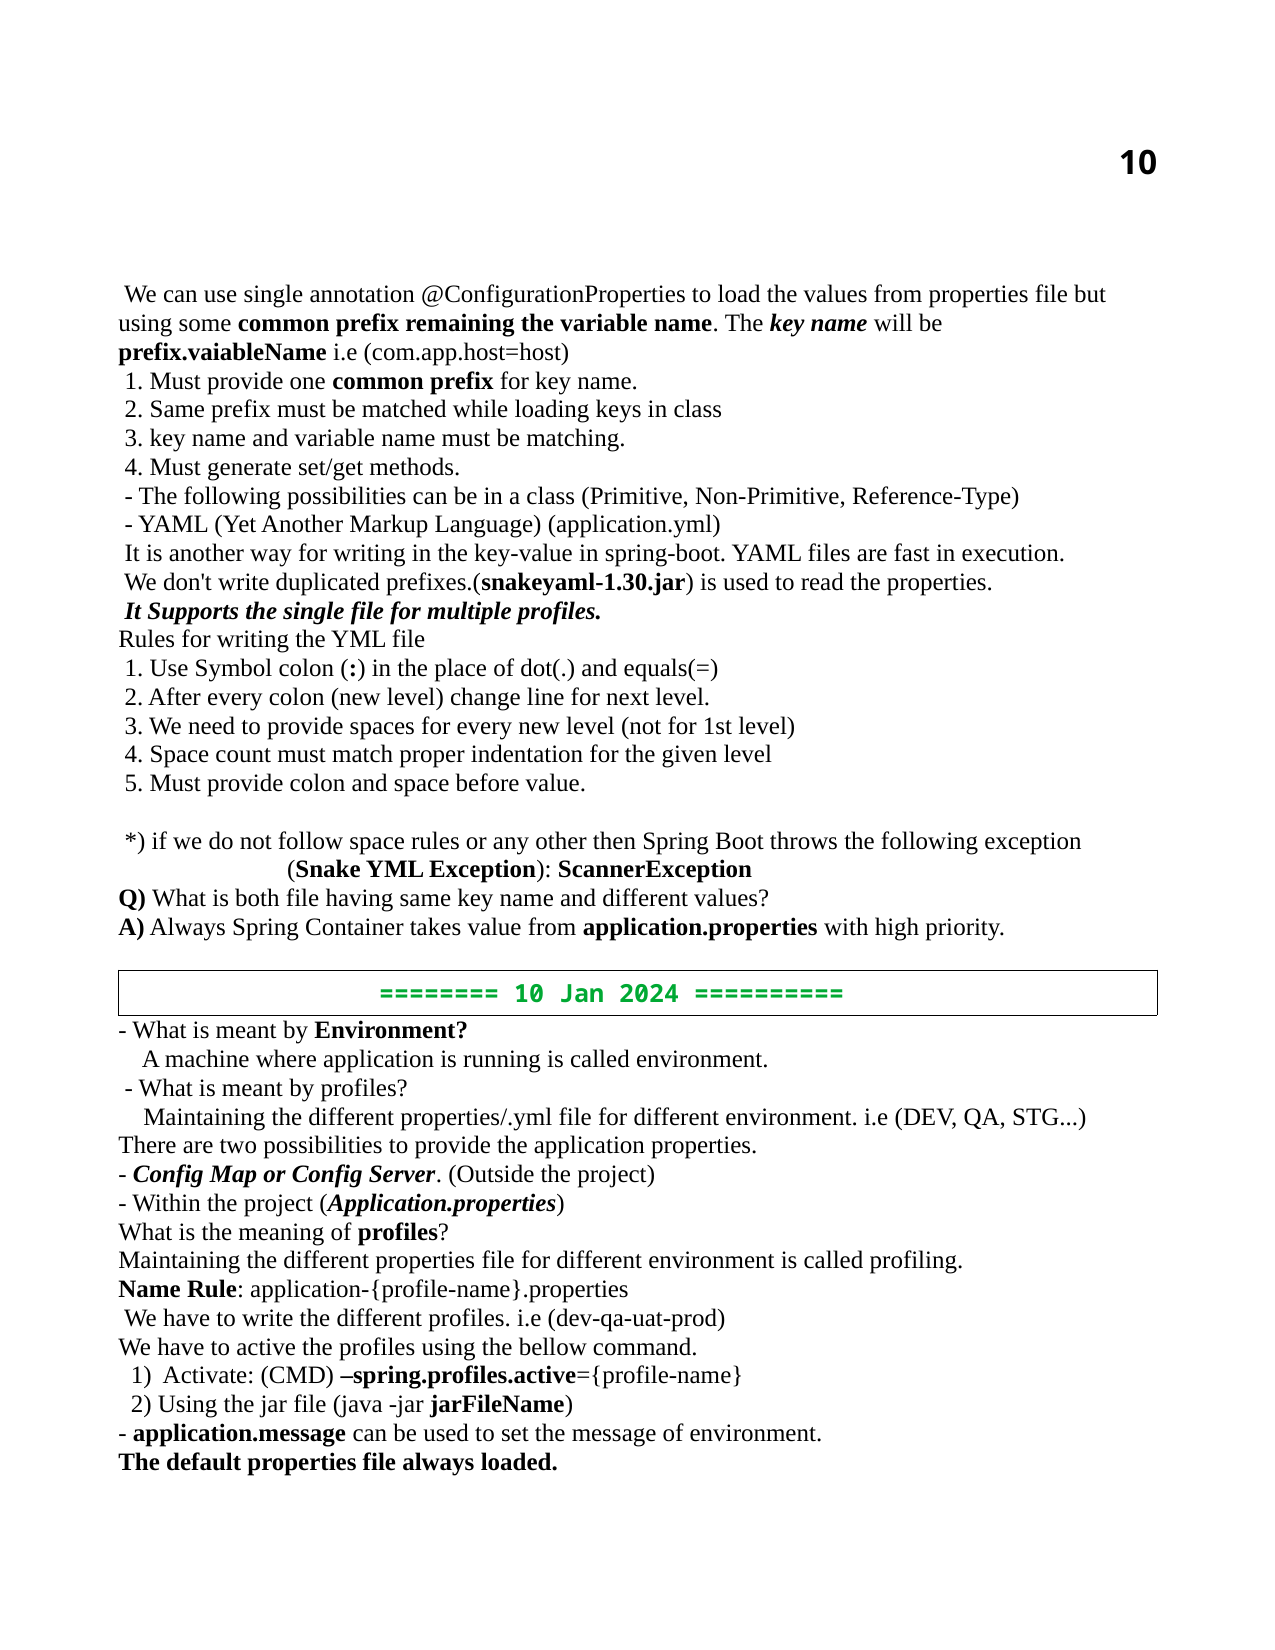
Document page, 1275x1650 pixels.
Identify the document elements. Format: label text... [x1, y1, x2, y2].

text A machine where application is running is called environment. - What is meant by profiles? [118, 1044, 1157, 1102]
text - application.message can be used to set the message of environment. The default properties file always loaded. [118, 1418, 1157, 1475]
text 2) Using the jar file (java -jar jarFileName) [118, 1389, 1157, 1418]
text Maintaining the different properties/.yml file for different environment. i.e (DEV, QA, STG...) [118, 1102, 1157, 1130]
text - Within the project (Application.properties) [118, 1188, 1157, 1217]
text - Config Map or Config Server. (Outside the project) [118, 1159, 1157, 1188]
text There are two possibilities to provide the application properties. [118, 1130, 1157, 1159]
text Name Rule: application-{profile-name}.properties We have to write the different profiles. i.e (dev-qa-uat-prod) We have to active the profiles using the bellow command. 1) Activate: (CMD) –spring.profiles.active={profile-name} [118, 1274, 1157, 1389]
text A) Always Spring Container takes value from application.properties with high priority. [118, 912, 1157, 941]
text Maintaining the different properties file for different environment is called profiling. [118, 1245, 1157, 1274]
text Q) What is both file having same key name and different values? [118, 883, 1157, 912]
table_header ======== 10 Jan 2024 ========== [119, 971, 1157, 1015]
text (Snake YML Exception): ScannerException [118, 854, 1157, 883]
text - What is meant by Environment? [118, 1016, 1157, 1044]
text What is the meaning of profiles? [118, 1217, 1157, 1245]
text We can use single annotation @ConfigurationProperties to load the values from properties file but using some common prefix remaining the variable name. The key name will be prefix.vaiableName i.e (com.app.host=host) 1. Must provide one common prefix for key name. 2. Same prefix must be matched while loading keys in class 3. key name and variable name must be matching. 4. Must generate set/get methods. - The following possibilities can be in a class (Primitive, Non-Primitive, Reference-Type) - YAML (Yet Another Markup Language) (application.yml) It is another way for writing in the key-value in spring-boot. YAML files are fast in execution. We don't write duplicated prefixes.(snakeyaml-1.30.jar) is used to read the properties. It Supports the single file for multiple profiles. Rules for writing the YML file 1. Use Symbol colon (:) in the place of dot(.) and equals(=) 2. After every colon (new level) change line for next level. 3. We need to provide spaces for every new level (not for 1st level) 4. Space count must match proper indentation for the given level 5. Must provide colon and space before value. *) if we do not follow space rules or any other then Spring Boot throws the following exception [118, 279, 1157, 854]
